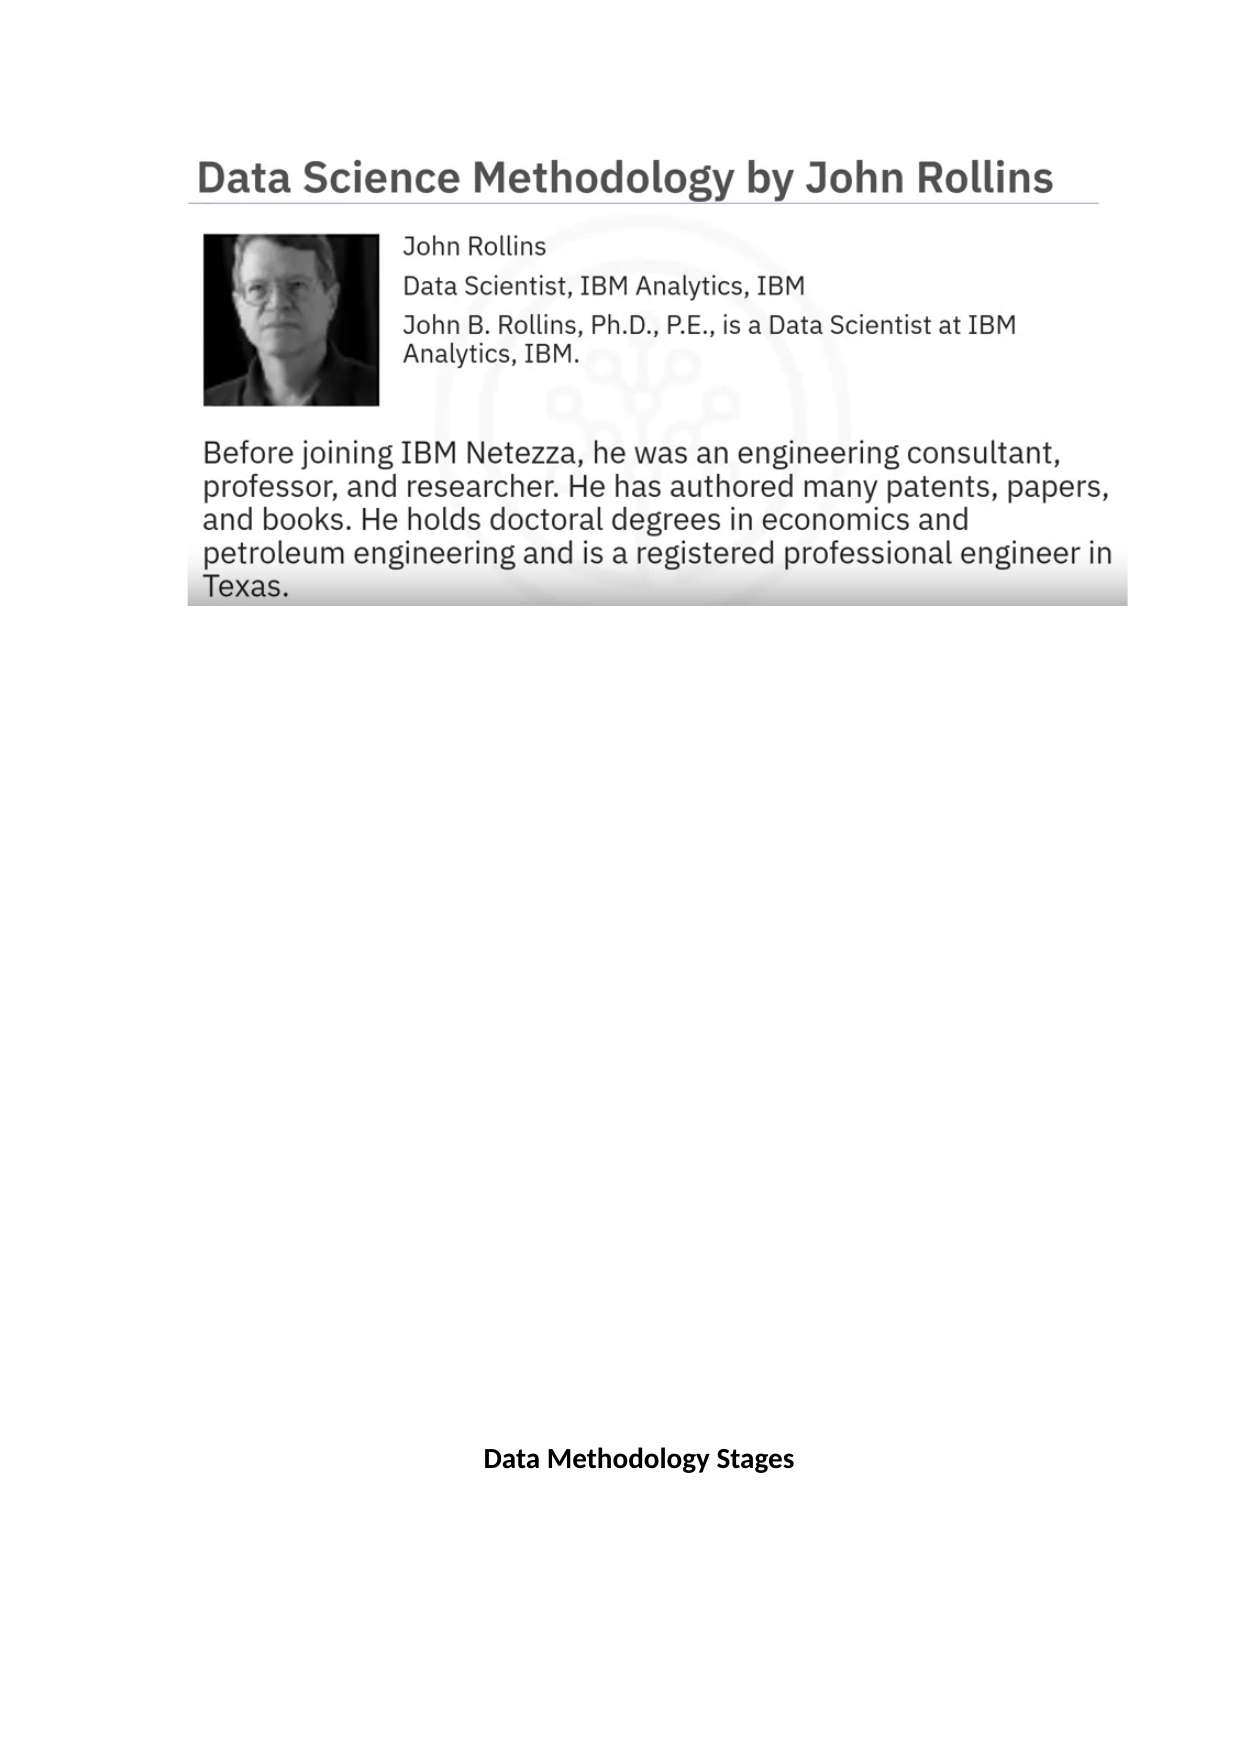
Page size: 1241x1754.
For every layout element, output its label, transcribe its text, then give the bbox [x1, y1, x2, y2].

picture [187, 150, 1128, 606]
text Data Methodology Stages [187, 1440, 1090, 1475]
